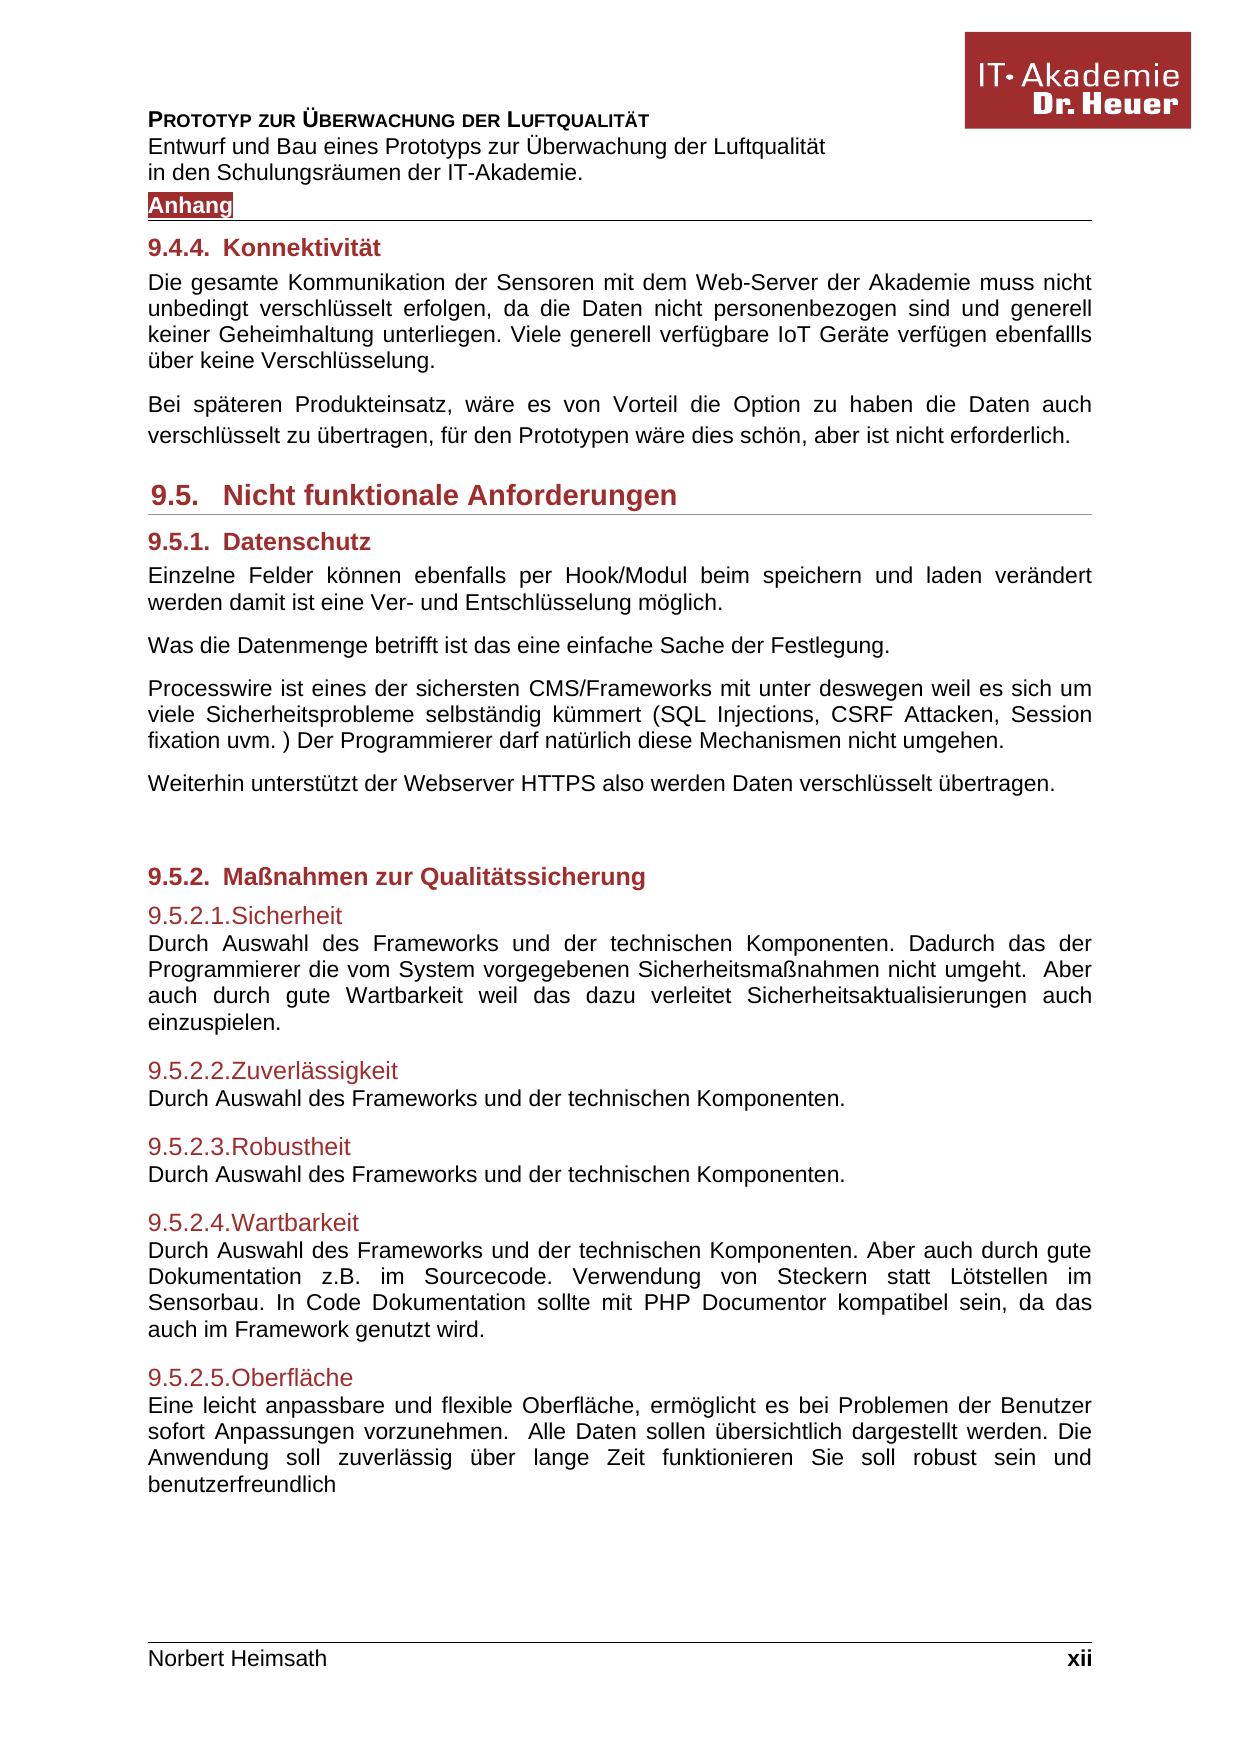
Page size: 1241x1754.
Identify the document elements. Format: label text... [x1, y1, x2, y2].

subtitle Sicherheit [148, 901, 1092, 930]
text Weiterhin unterstützt der Webserver HTTPS also werden Daten verschlüsselt übertragen. [148, 770, 1092, 797]
subtitle Nicht funktionale Anforderungen [148, 475, 1092, 514]
text Durch Auswahl des Frameworks und der technischen Komponenten. [148, 1161, 1092, 1187]
text Einzelne Felder können ebenfalls per Hook/Modul beim speichern und laden verändert werden damit ist eine Ver- und Entschlüsselung möglich. [148, 562, 1092, 615]
text Was die Datenmenge betrifft ist das eine einfache Sache der Festlegung. [148, 632, 1092, 658]
subtitle Wartbarkeit [148, 1208, 1092, 1237]
text Durch Auswahl des Frameworks und der technischen Komponenten. Aber auch durch gute Dokumentation z.B. im Sourcecode. Verwendung von Steckern statt Lötstellen im Sensorbau. In Code Dokumentation sollte mit PHP Documentor kompatibel sein, da das auch im Framework genutzt wird. [148, 1237, 1092, 1342]
subtitle Zuverlässigkeit [148, 1056, 1092, 1085]
text Bei späteren Produkteinsatz, wäre es von Vorteil die Option zu haben die Daten auch verschlüsselt zu übertragen, für den Prototypen wäre dies schön, aber ist nicht erforderlich. [148, 391, 1092, 448]
text Durch Auswahl des Frameworks und der technischen Komponenten. [148, 1085, 1092, 1111]
subtitle Oberfläche [148, 1363, 1092, 1392]
text Processwire ist eines der sichersten CMS/Frameworks mit unter deswegen weil es sich um viele Sicherheitsprobleme selbständig kümmert (SQL Injections, CSRF Attacken, Session fixation uvm. ) Der Programmierer darf natürlich diese Mechanismen nicht umgehen. [148, 675, 1092, 754]
text Die gesamte Kommunikation der Sensoren mit dem Web-Server der Akademie muss nicht unbedingt verschlüsselt erfolgen, da die Daten nicht personenbezogen sind und generell keiner Geheimhaltung unterliegen. Viele generell verfügbare IoT Geräte verfügen ebenfallls über keine Verschlüsselung. [148, 268, 1092, 374]
subtitle Maßnahmen zur Qualitätssicherung [148, 862, 1092, 890]
text Durch Auswahl des Frameworks und der technischen Komponenten. Dadurch das der Programmierer die vom System vorgegebenen Sicherheitsmaßnahmen nicht umgeht. Aber auch durch gute Wartbarkeit weil das dazu verleitet Sicherheitsaktualisierungen auch einzuspielen. [148, 930, 1092, 1035]
subtitle Datenschutz [148, 527, 1092, 556]
text Eine leicht anpassbare und flexible Oberfläche, ermöglicht es bei Problemen der Benutzer sofort Anpassungen vorzunehmen. Alle Daten sollen übersichtlich dargestellt werden. Die Anwendung soll zuverlässig über lange Zeit funktionieren Sie soll robust sein und benutzerfreundlich [148, 1392, 1092, 1497]
subtitle Konnektivität [148, 233, 1092, 262]
subtitle Robustheit [148, 1132, 1092, 1161]
